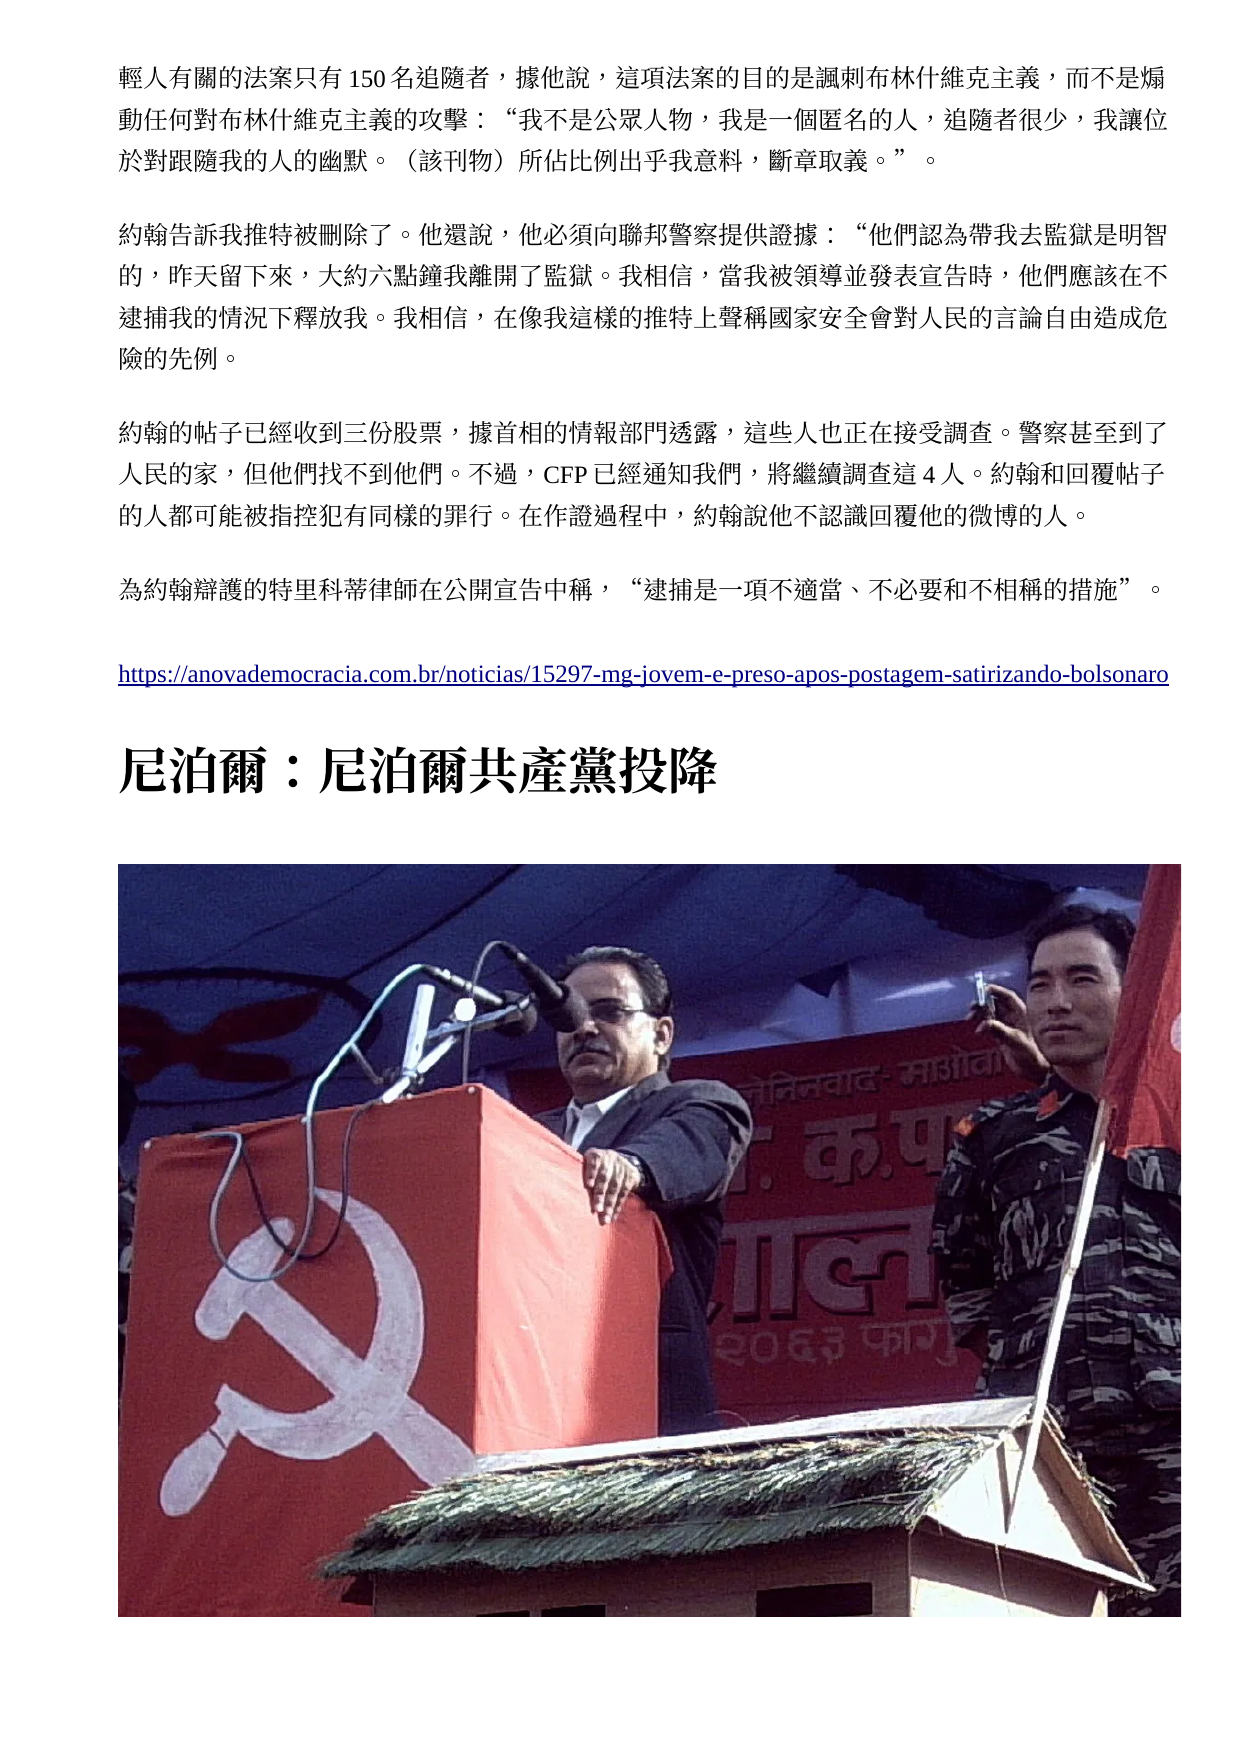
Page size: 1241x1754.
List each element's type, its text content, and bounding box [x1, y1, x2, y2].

picture [118, 864, 1182, 1617]
text https://anovademocracia.com.br/noticias/15297-mg-jovem-e-preso-apos-postagem-satirizando-bolsonaro [118, 626, 1181, 688]
text 輕人有關的法案只有150名追隨者，據他說，這項法案的目的是諷刺布林什維克主義，而不是煽動任何對布林什維克主義的攻擊：“我不是公眾人物，我是一個匿名的人，追隨者很少，我讓位於對跟隨我的人的幽默。（該刊物）所佔比例出乎我意料，斷章取義。”。 約翰告訴我推特被刪除了。他還說，他必須向聯邦警察提供證據：“他們認為帶我去監獄是明智的，昨天留下來，大約六點鐘我離開了監獄。我相信，當我被領導並發表宣告時，他們應該在不逮捕我的情況下釋放我。我相信，在像我這樣的推特上聲稱國家安全會對人民的言論自由造成危險的先例。 約翰的帖子已經收到三份股票，據首相的情報部門透露，這些人也正在接受調查。警察甚至到了人民的家，但他們找不到他們。不過，CFP已經通知我們，將繼續調查這4人。約翰和回覆帖子的人都可能被指控犯有同樣的罪行。在作證過程中，約翰說他不認識回覆他的微博的人。 為約翰辯護的特里科蒂律師在公開宣告中稱，“逮捕是一項不適當、不必要和不相稱的措施”。 [118, 59, 1181, 607]
subtitle 尼泊爾：尼泊爾共產黨投降 [118, 732, 1181, 804]
